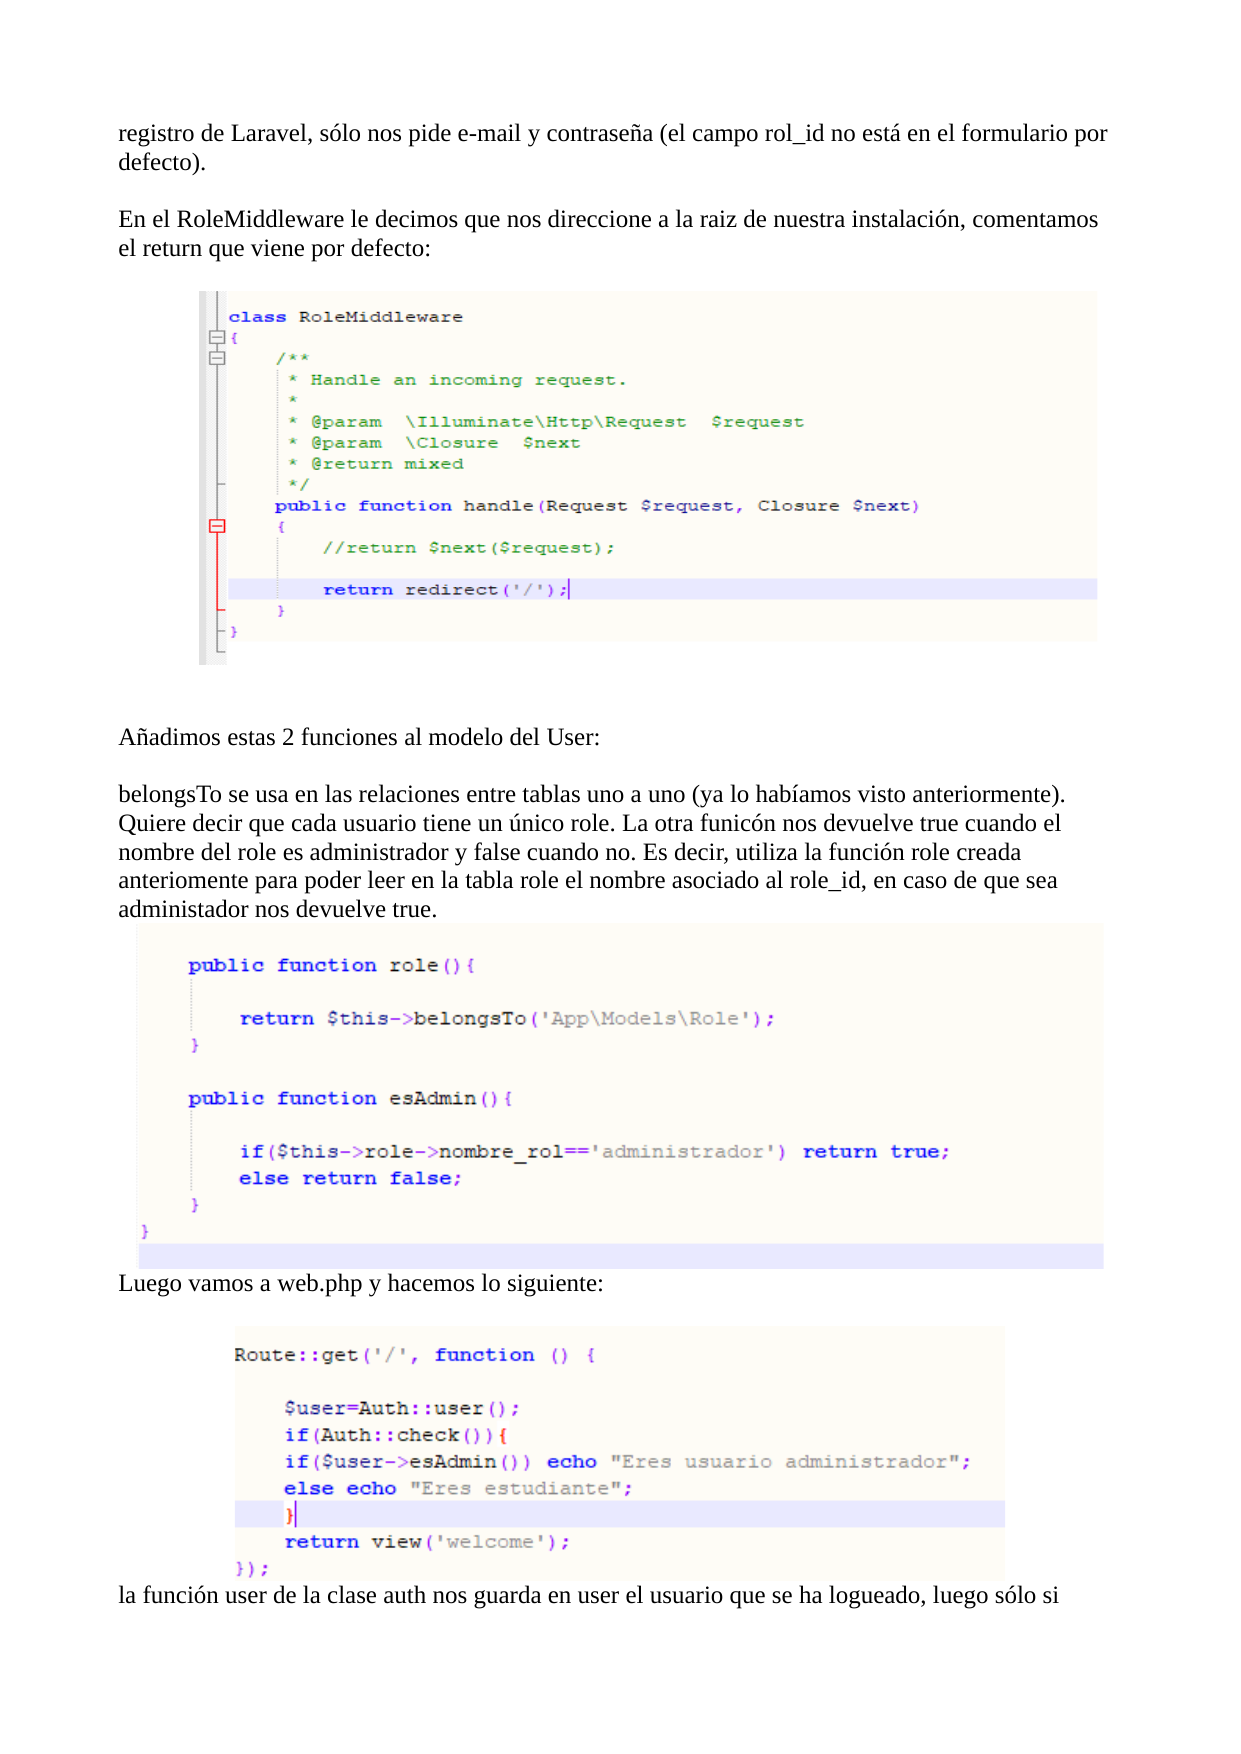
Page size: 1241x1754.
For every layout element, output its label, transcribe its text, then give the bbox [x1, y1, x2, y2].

text la función user de la clase auth nos guarda en user el usuario que se ha logueado, luego sólo si [118, 1326, 1122, 1609]
picture [199, 291, 1098, 665]
picture [136, 923, 1104, 1269]
text Añadimos estas 2 funciones al modelo del User: [118, 722, 1122, 751]
text registro de Laravel, sólo nos pide e-mail y contraseña (el campo rol_id no está en el formulario por defecto). [118, 118, 1122, 176]
picture [234, 1326, 1006, 1581]
text belongsTo se usa en las relaciones entre tablas uno a uno (ya lo habíamos visto anteriormente). Quiere decir que cada usuario tiene un único role. La otra funicón nos devuelve true cuando el nombre del role es administrador y false cuando no. Es decir, utiliza la función role creada anteriomente para poder leer en la tabla role el nombre asociado al role_id, en caso de que sea administador nos devuelve true. [118, 779, 1122, 923]
text En el RoleMiddleware le decimos que nos direccione a la raiz de nuestra instalación, comentamos el return que viene por defecto: [118, 204, 1122, 262]
text Luego vamos a web.php y hacemos lo siguiente: [118, 923, 1122, 1297]
